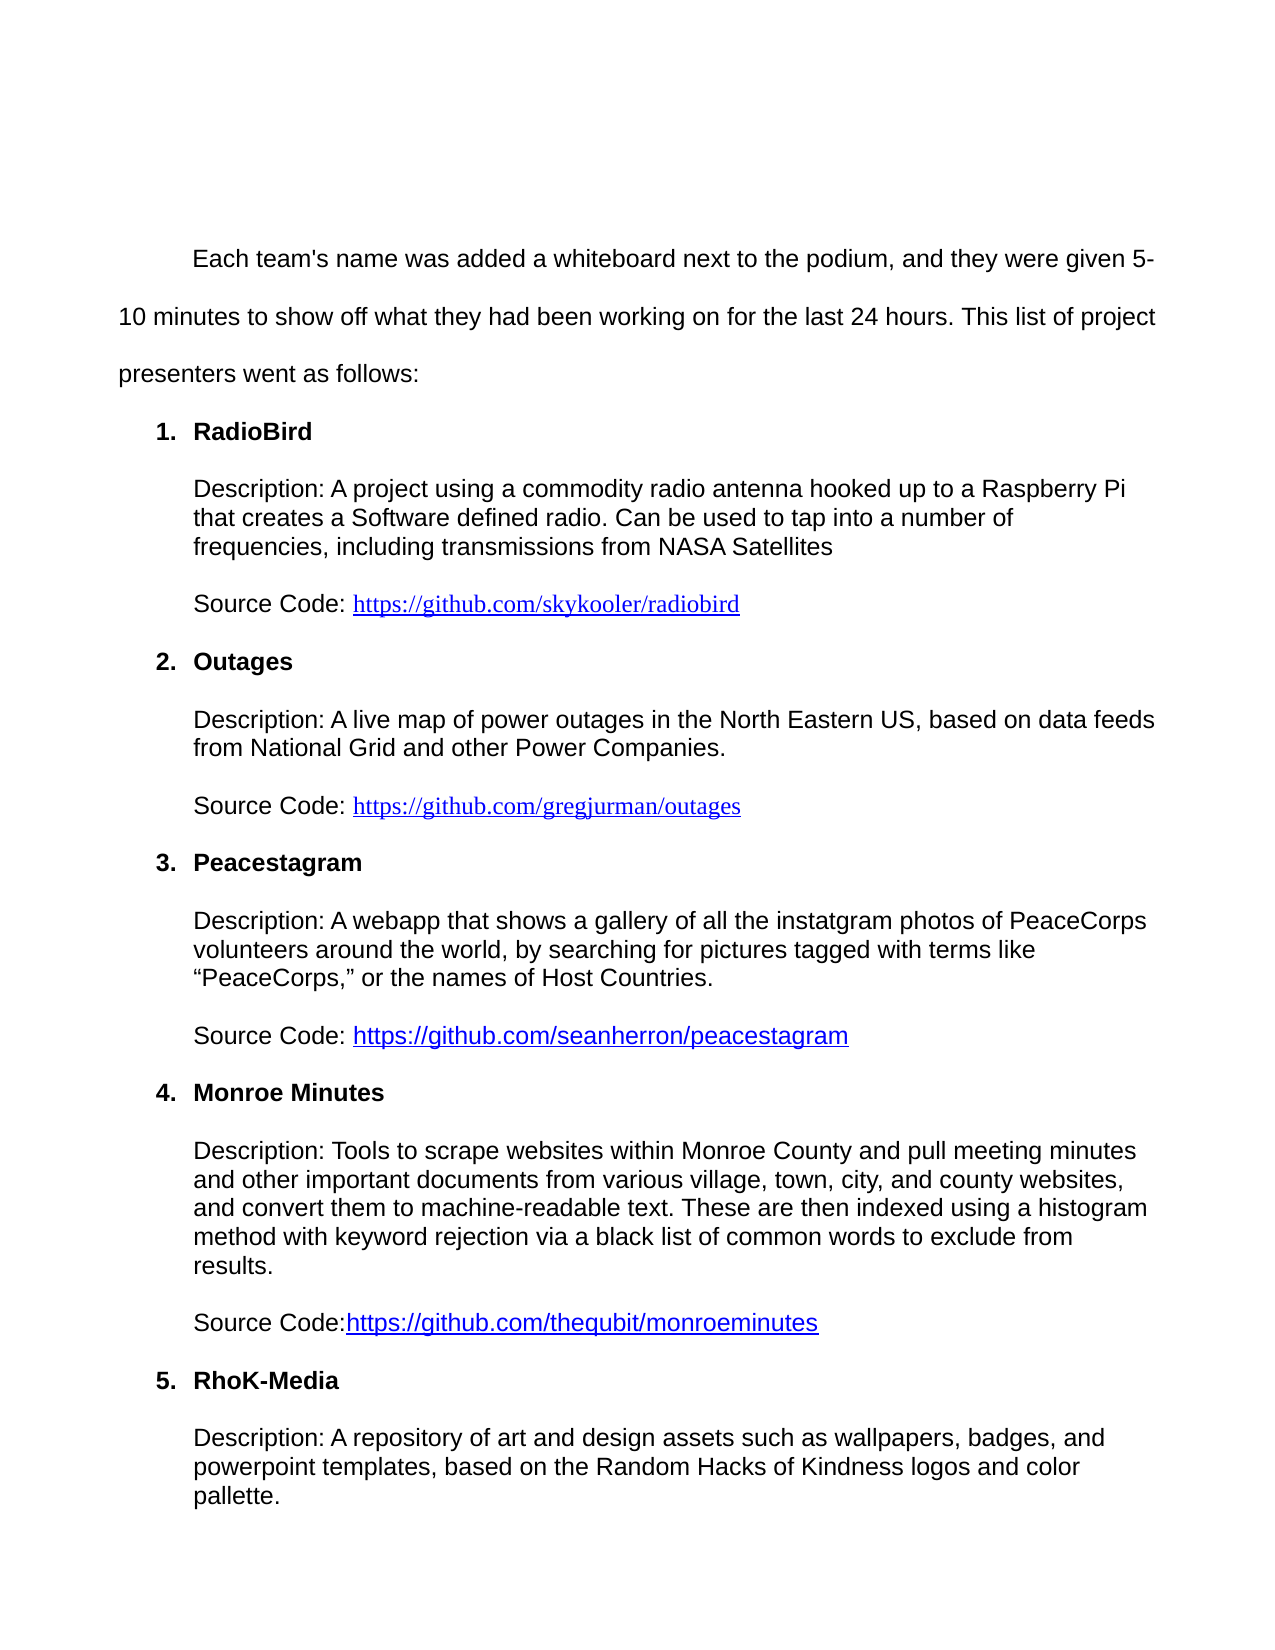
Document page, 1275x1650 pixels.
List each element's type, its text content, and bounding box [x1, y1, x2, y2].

list Description: A live map of power outages in the North Eastern US, based on data feeds from National Grid and other Power Companies. [156, 704, 1157, 762]
list Source Code: https://github.com/seanherron/peacestagram [156, 1021, 1157, 1050]
list Description: A project using a commodity radio antenna hooked up to a Raspberry Pi that creates a Software defined radio. Can be used to tap into a number of frequencies, including transmissions from NASA Satellites [156, 474, 1157, 561]
list Monroe Minutes [156, 1078, 1157, 1107]
text Each team's name was added a whiteboard next to the podium, and they were given 5-10 minutes to show off what they had been working on for the last 24 hours. This list of project presenters went as follows: [118, 244, 1157, 388]
list Description: A repository of art and design assets such as wallpapers, badges, and powerpoint templates, based on the Random Hacks of Kindness logos and color pallette. [156, 1423, 1157, 1510]
list Description: A webapp that shows a gallery of all the instatgram photos of PeaceCorps volunteers around the world, by searching for pictures tagged with terms like “PeaceCorps,” or the names of Host Countries. [156, 906, 1157, 992]
list Source Code:https://github.com/thequbit/monroeminutes [156, 1308, 1157, 1337]
list Peacestagram [156, 848, 1157, 877]
list Source Code: https://github.com/gregjurman/outages [156, 791, 1157, 820]
list Outages [156, 647, 1157, 676]
list RhoK-Media [156, 1366, 1157, 1395]
list RadioBird [156, 417, 1157, 446]
list Source Code: https://github.com/skykooler/radiobird [156, 589, 1157, 618]
list Description: Tools to scrape websites within Monroe County and pull meeting minutes and other important documents from various village, town, city, and county websites, and convert them to machine-readable text. These are then indexed using a histogram method with keyword rejection via a black list of common words to exclude from results. [156, 1136, 1157, 1280]
